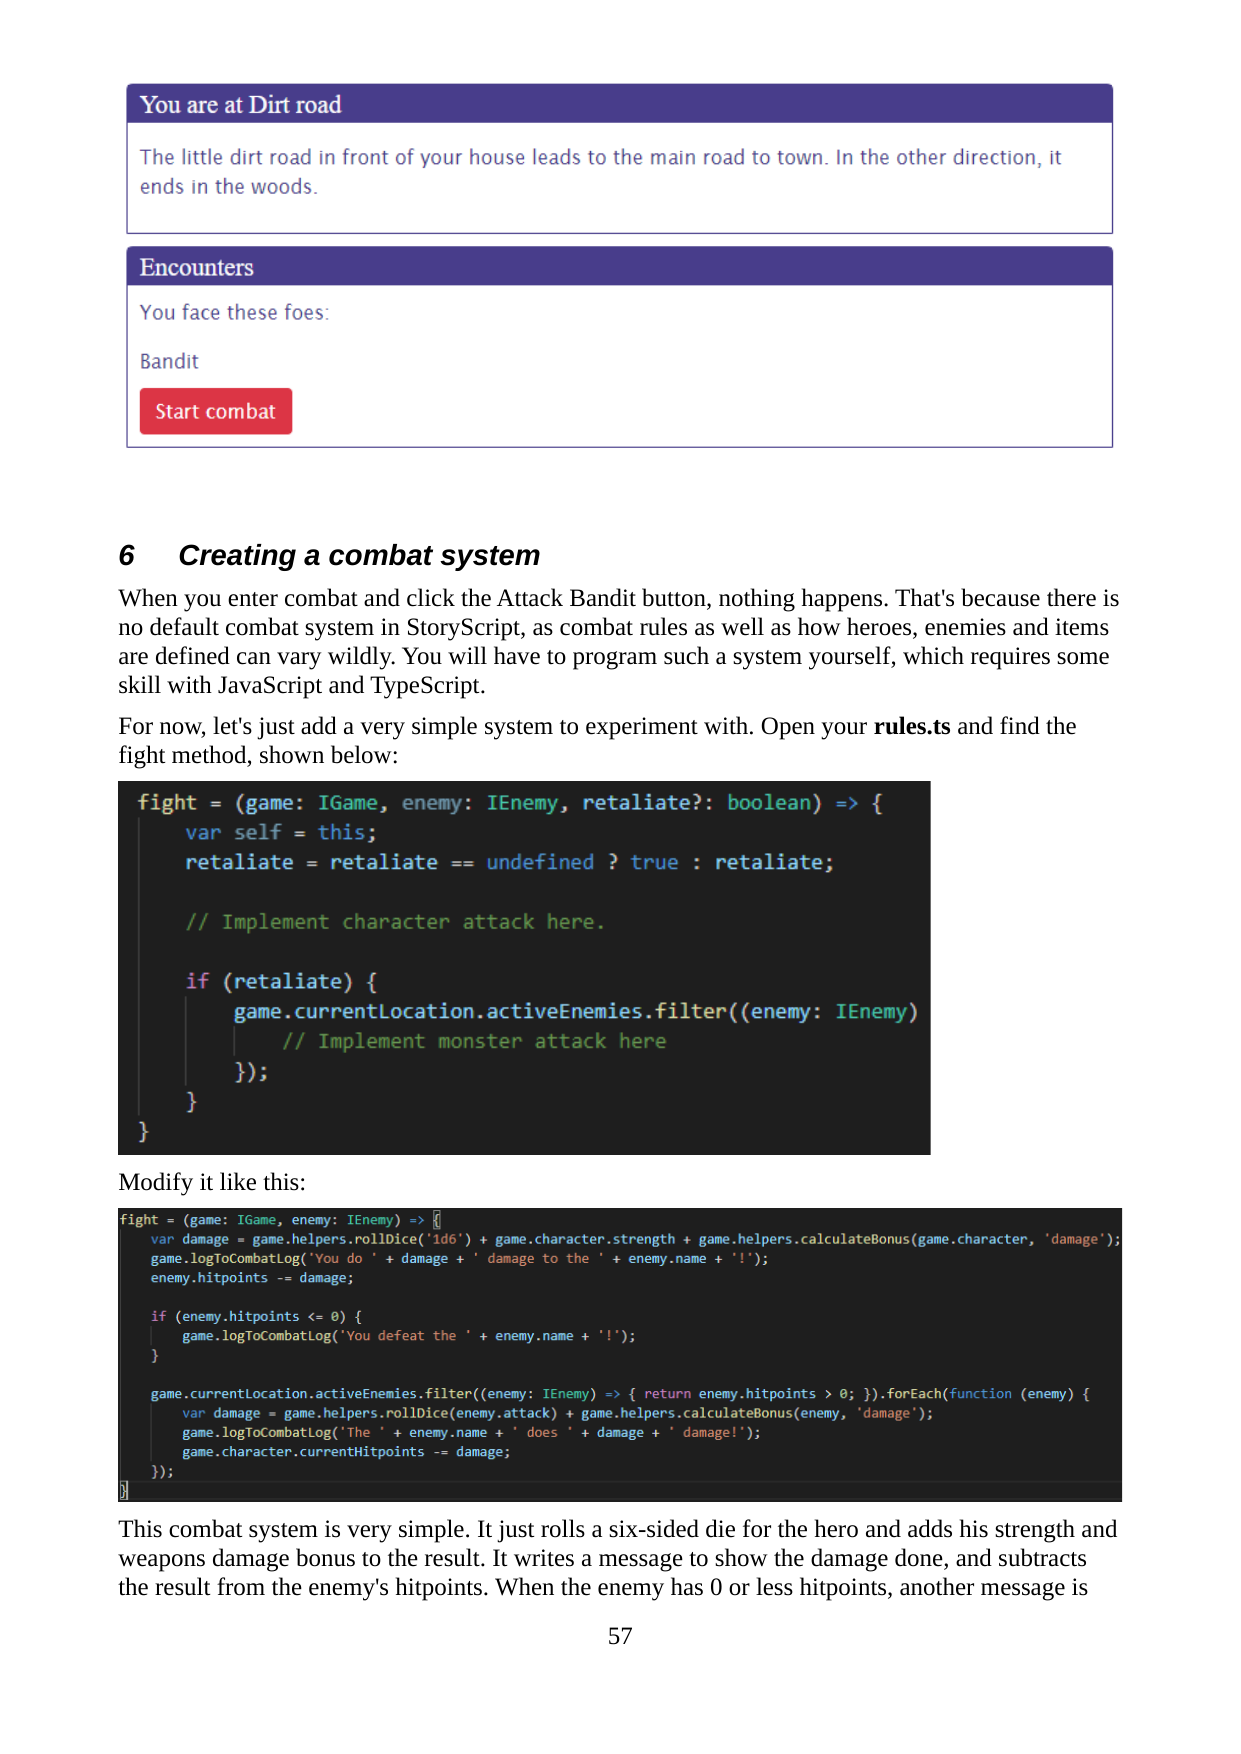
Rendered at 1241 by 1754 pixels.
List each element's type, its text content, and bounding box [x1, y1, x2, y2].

text This combat system is very simple. It just rolls a six-sided die for the hero and adds his strength and weapons damage bonus to the result. It writes a message to show the damage done, and subtracts the result from the enemy's hitpoints. When the enemy has 0 or less hitpoints, another message is [118, 1514, 1122, 1601]
text Modify it like this: [118, 1167, 1122, 1196]
text For now, let's just add a very simple system to experiment with. Open your rules.ts and find the fight method, shown below: [118, 711, 1122, 768]
subtitle Creating a combat system [118, 537, 1122, 571]
text When you enter combat and click the Attack Bandit button, nothing happens. That's because there is no default combat system in StoryScript, as combat rules as well as how heroes, enemies and items are defined can vary wildly. You will have to program such a system yourself, which requires some skill with JavaScript and TypeScript. [118, 583, 1122, 698]
